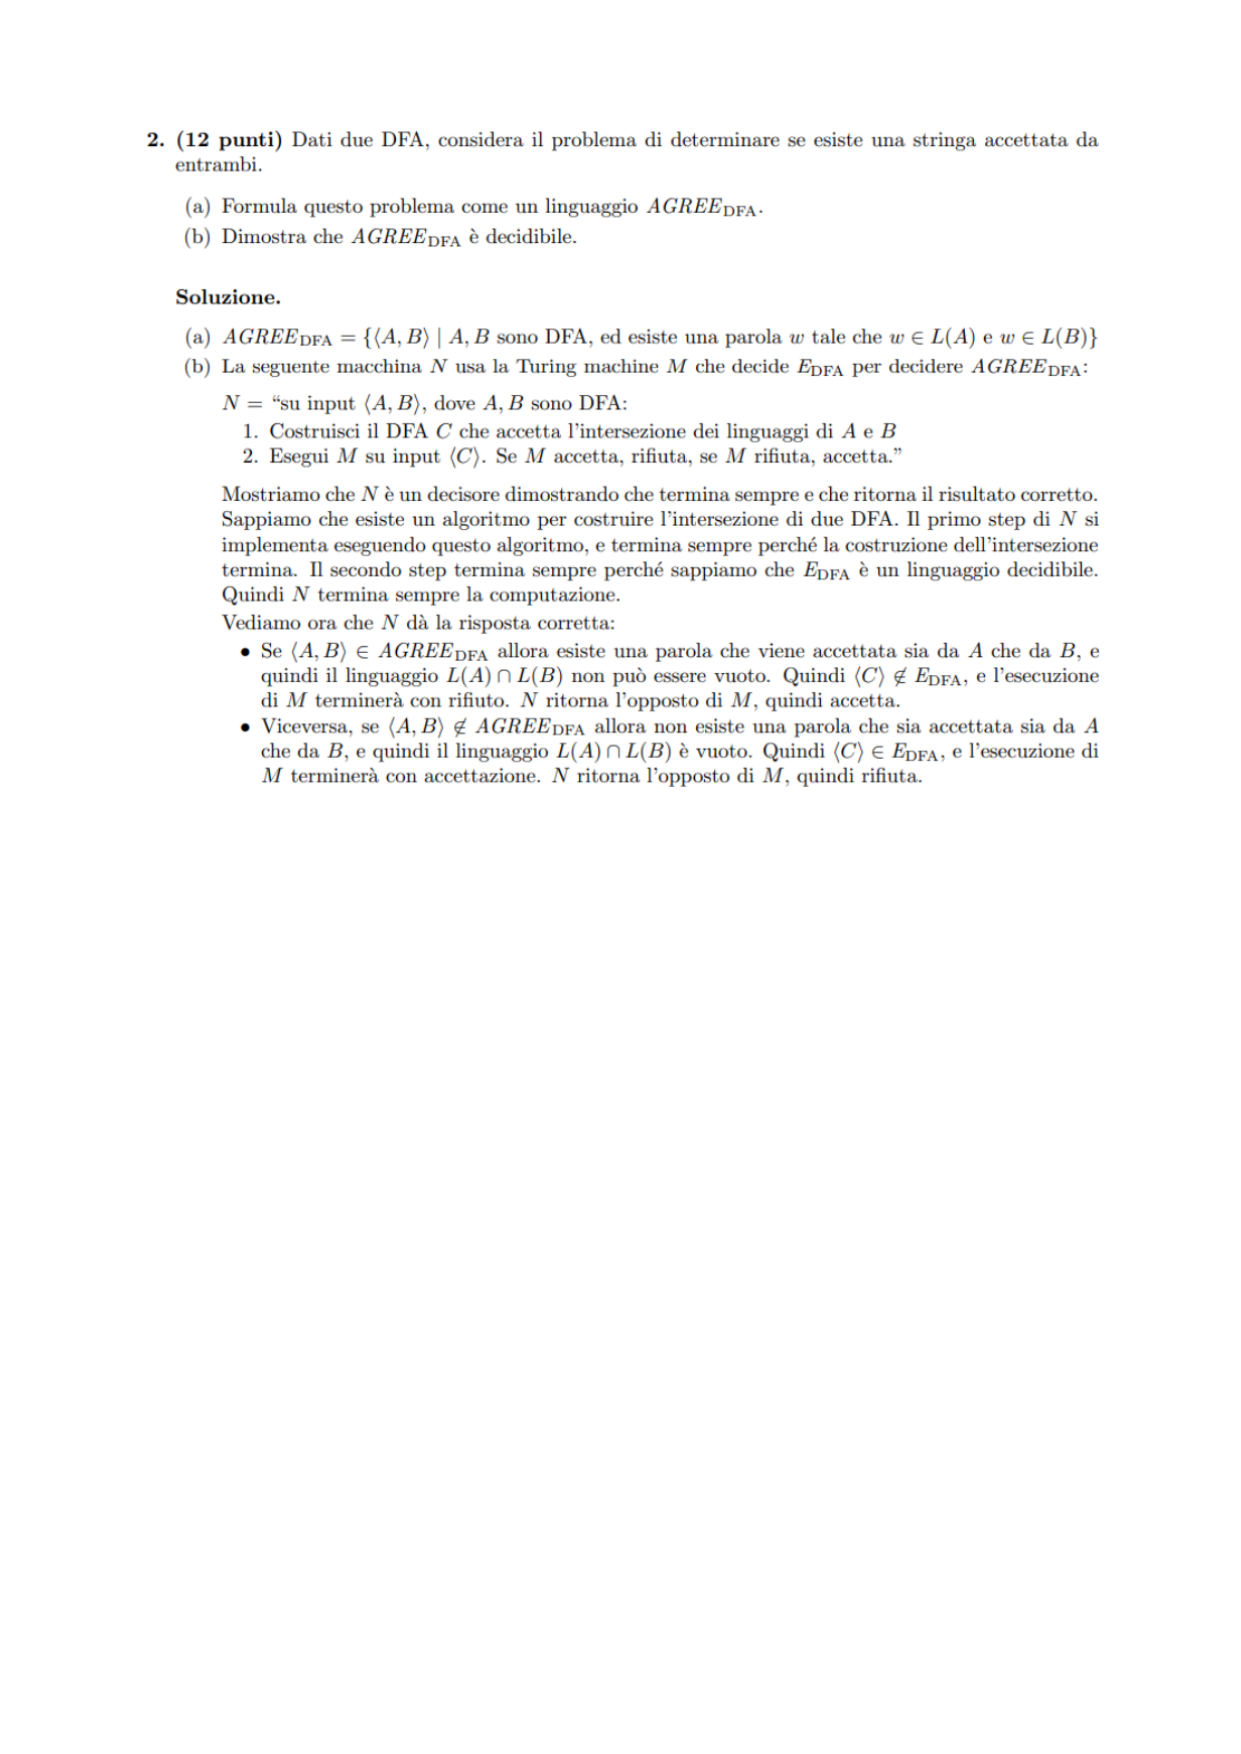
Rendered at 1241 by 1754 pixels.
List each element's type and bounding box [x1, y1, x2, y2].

picture [119, 110, 1124, 801]
